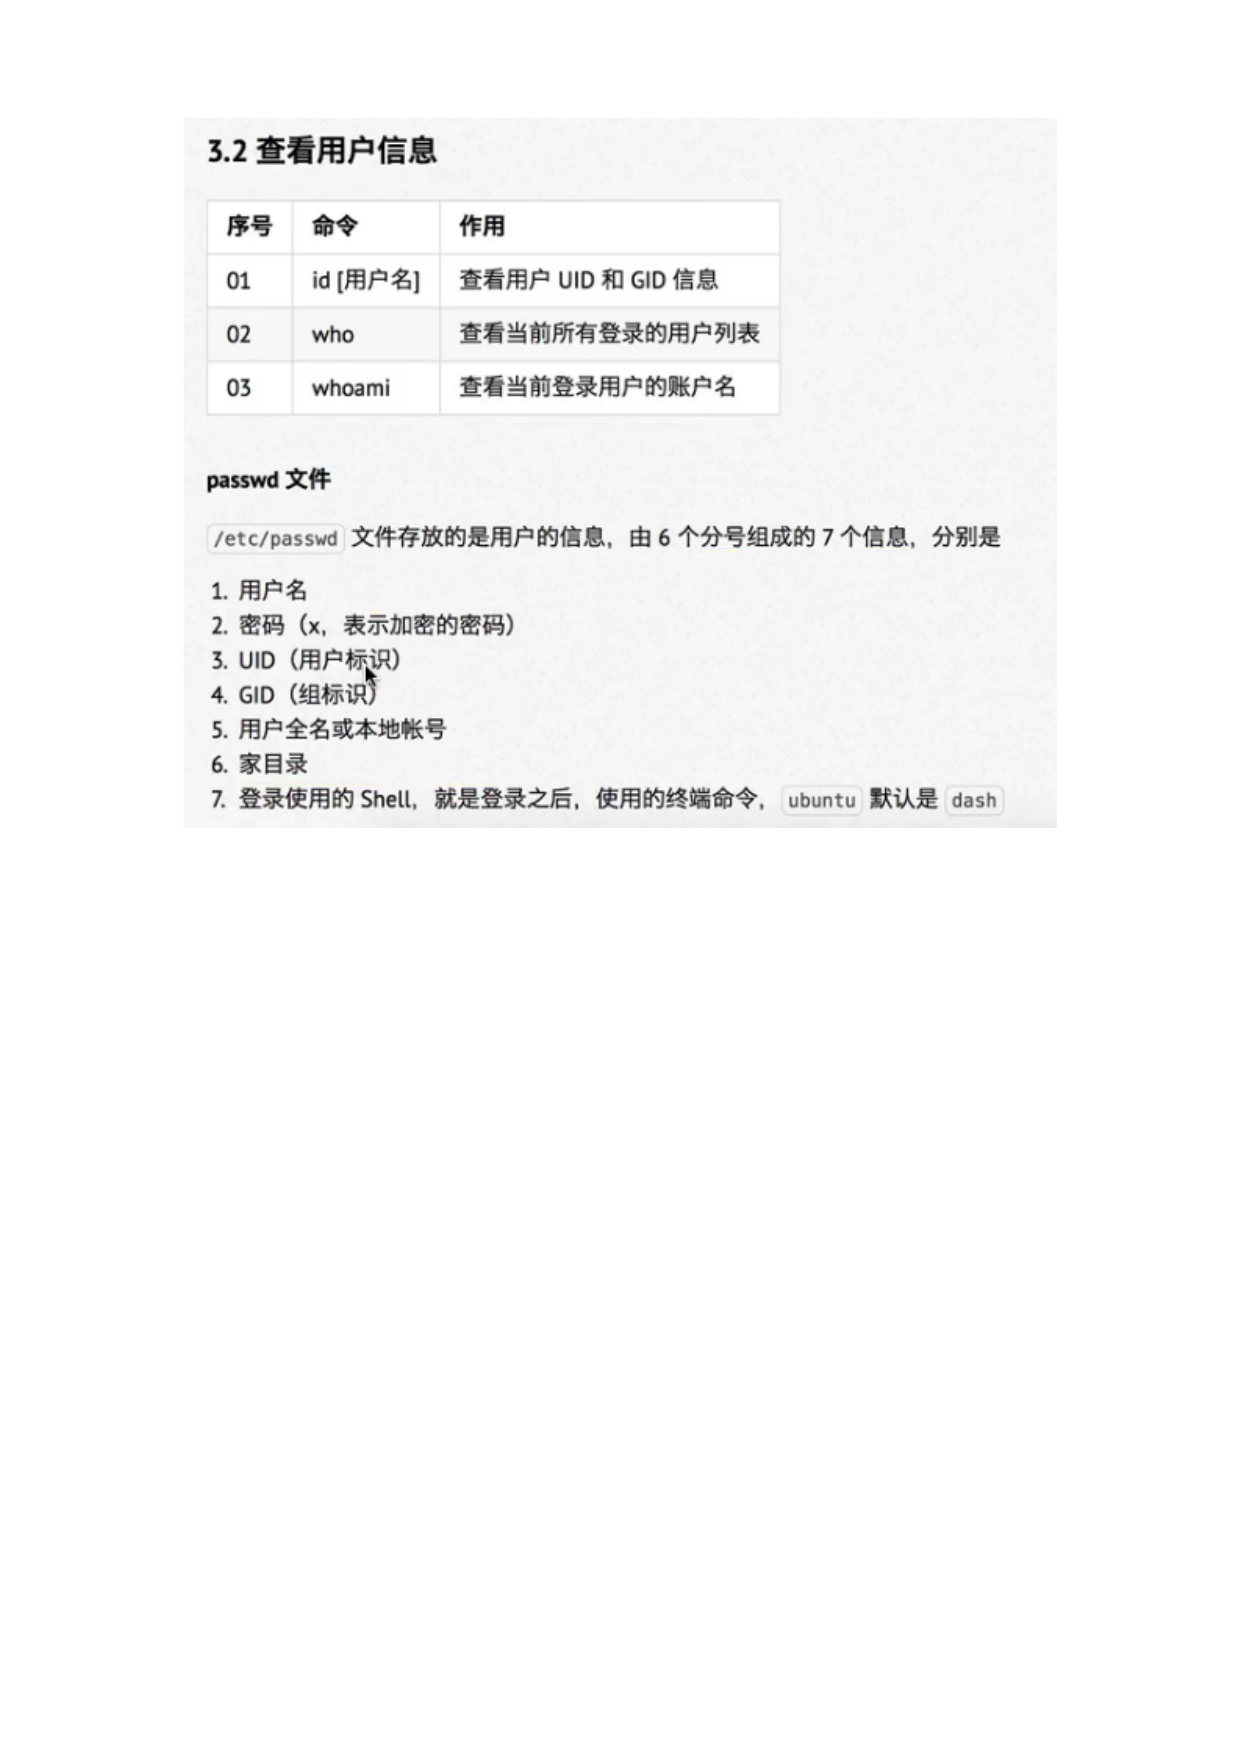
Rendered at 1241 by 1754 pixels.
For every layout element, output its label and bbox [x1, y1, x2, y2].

picture [183, 118, 1057, 828]
